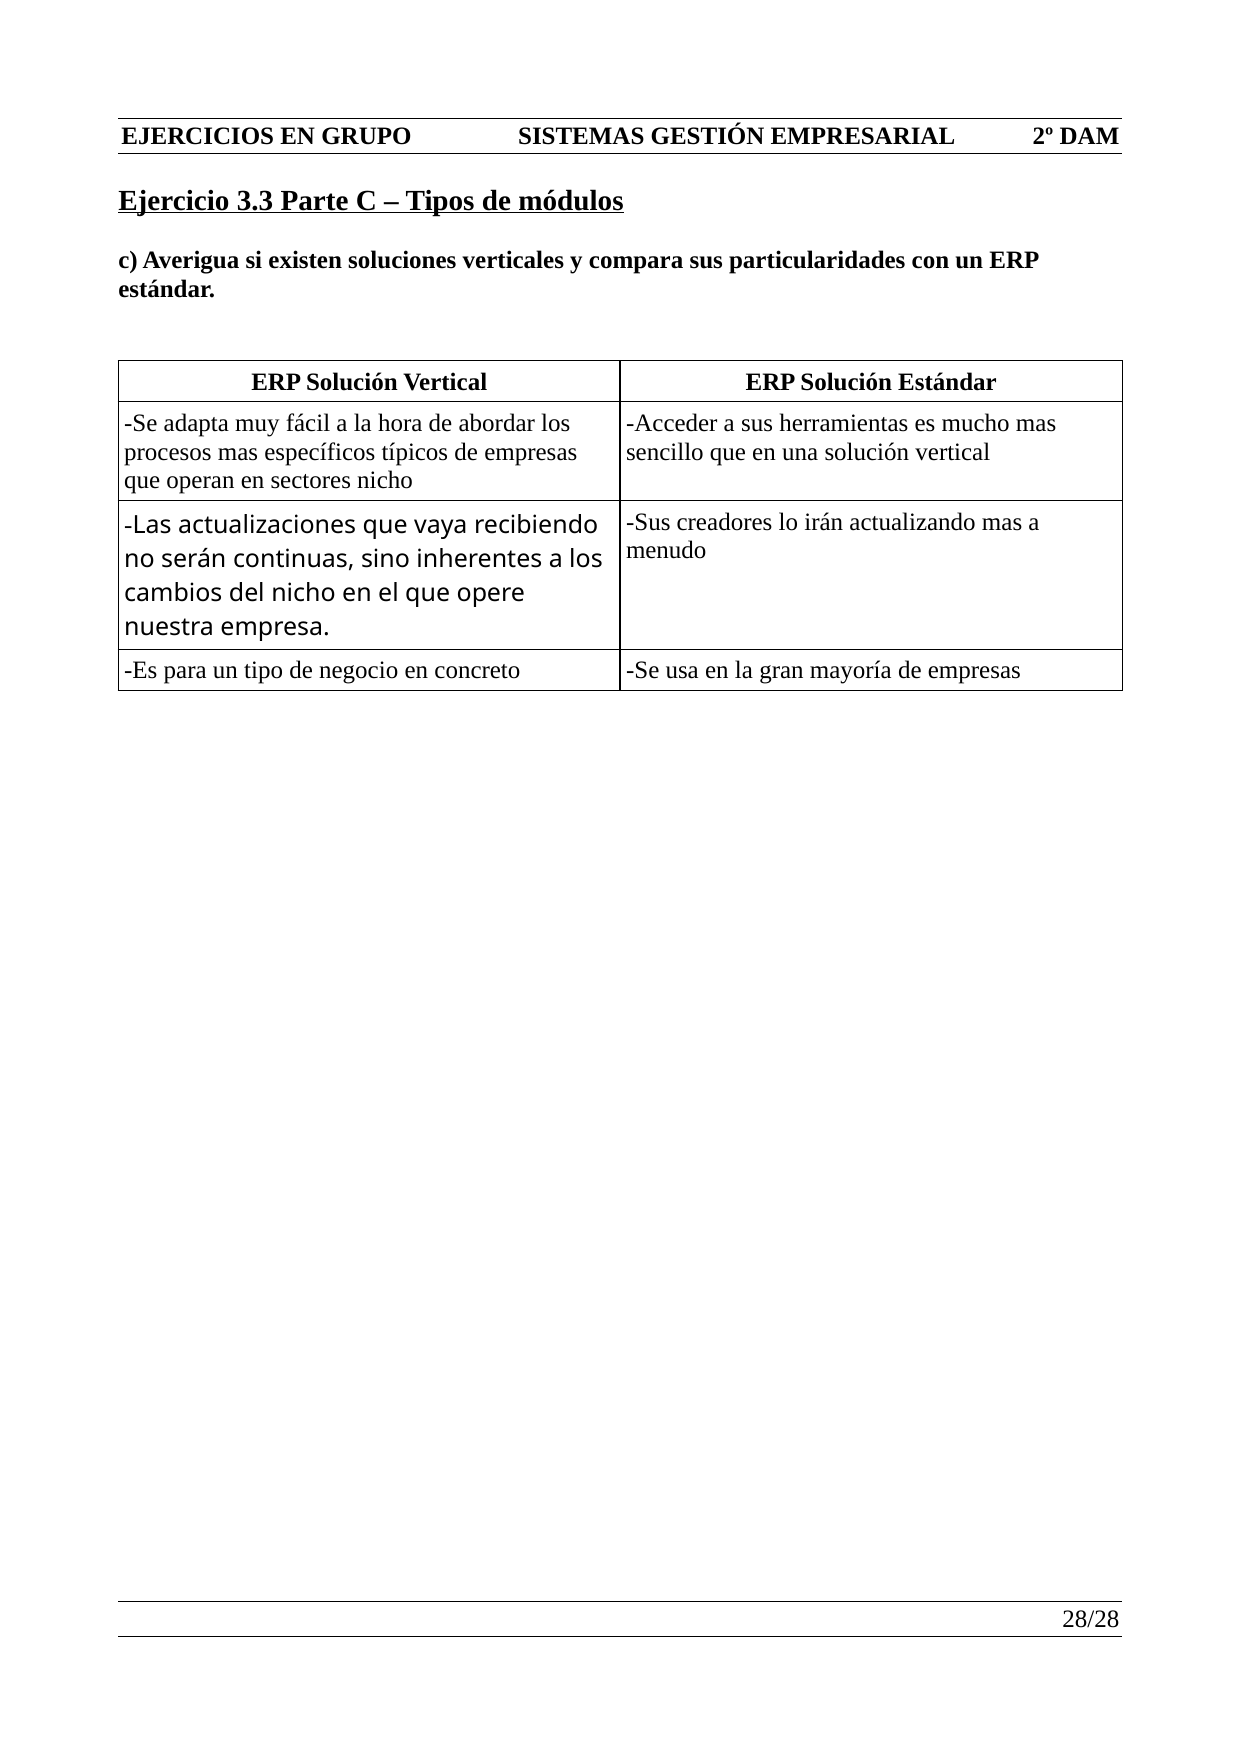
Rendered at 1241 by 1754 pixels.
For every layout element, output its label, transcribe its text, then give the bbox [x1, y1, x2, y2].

table_cell -Las actualizaciones que vaya recibiendo no serán continuas, sino inherentes a los cambios del nicho en el que opere nuestra empresa. [119, 501, 619, 649]
text c) Averigua si existen soluciones verticales y compara sus particularidades con un ERP estándar. [118, 245, 1122, 302]
text Ejercicio 3.3 Parte C – Tipos de módulos [118, 183, 1122, 216]
table_cell -Sus creadores lo irán actualizando mas a menudo [621, 501, 1122, 649]
table_cell -Se adapta muy fácil a la hora de abordar los procesos mas específicos típicos de empresas que operan en sectores nicho [119, 402, 619, 500]
table_header ERP Solución Vertical [119, 361, 619, 401]
table_header ERP Solución Estándar [621, 361, 1122, 401]
table_cell -Es para un tipo de negocio en concreto [119, 650, 619, 690]
table_cell -Acceder a sus herramientas es mucho mas sencillo que en una solución vertical [621, 402, 1122, 500]
table_cell -Se usa en la gran mayoría de empresas [621, 650, 1122, 690]
